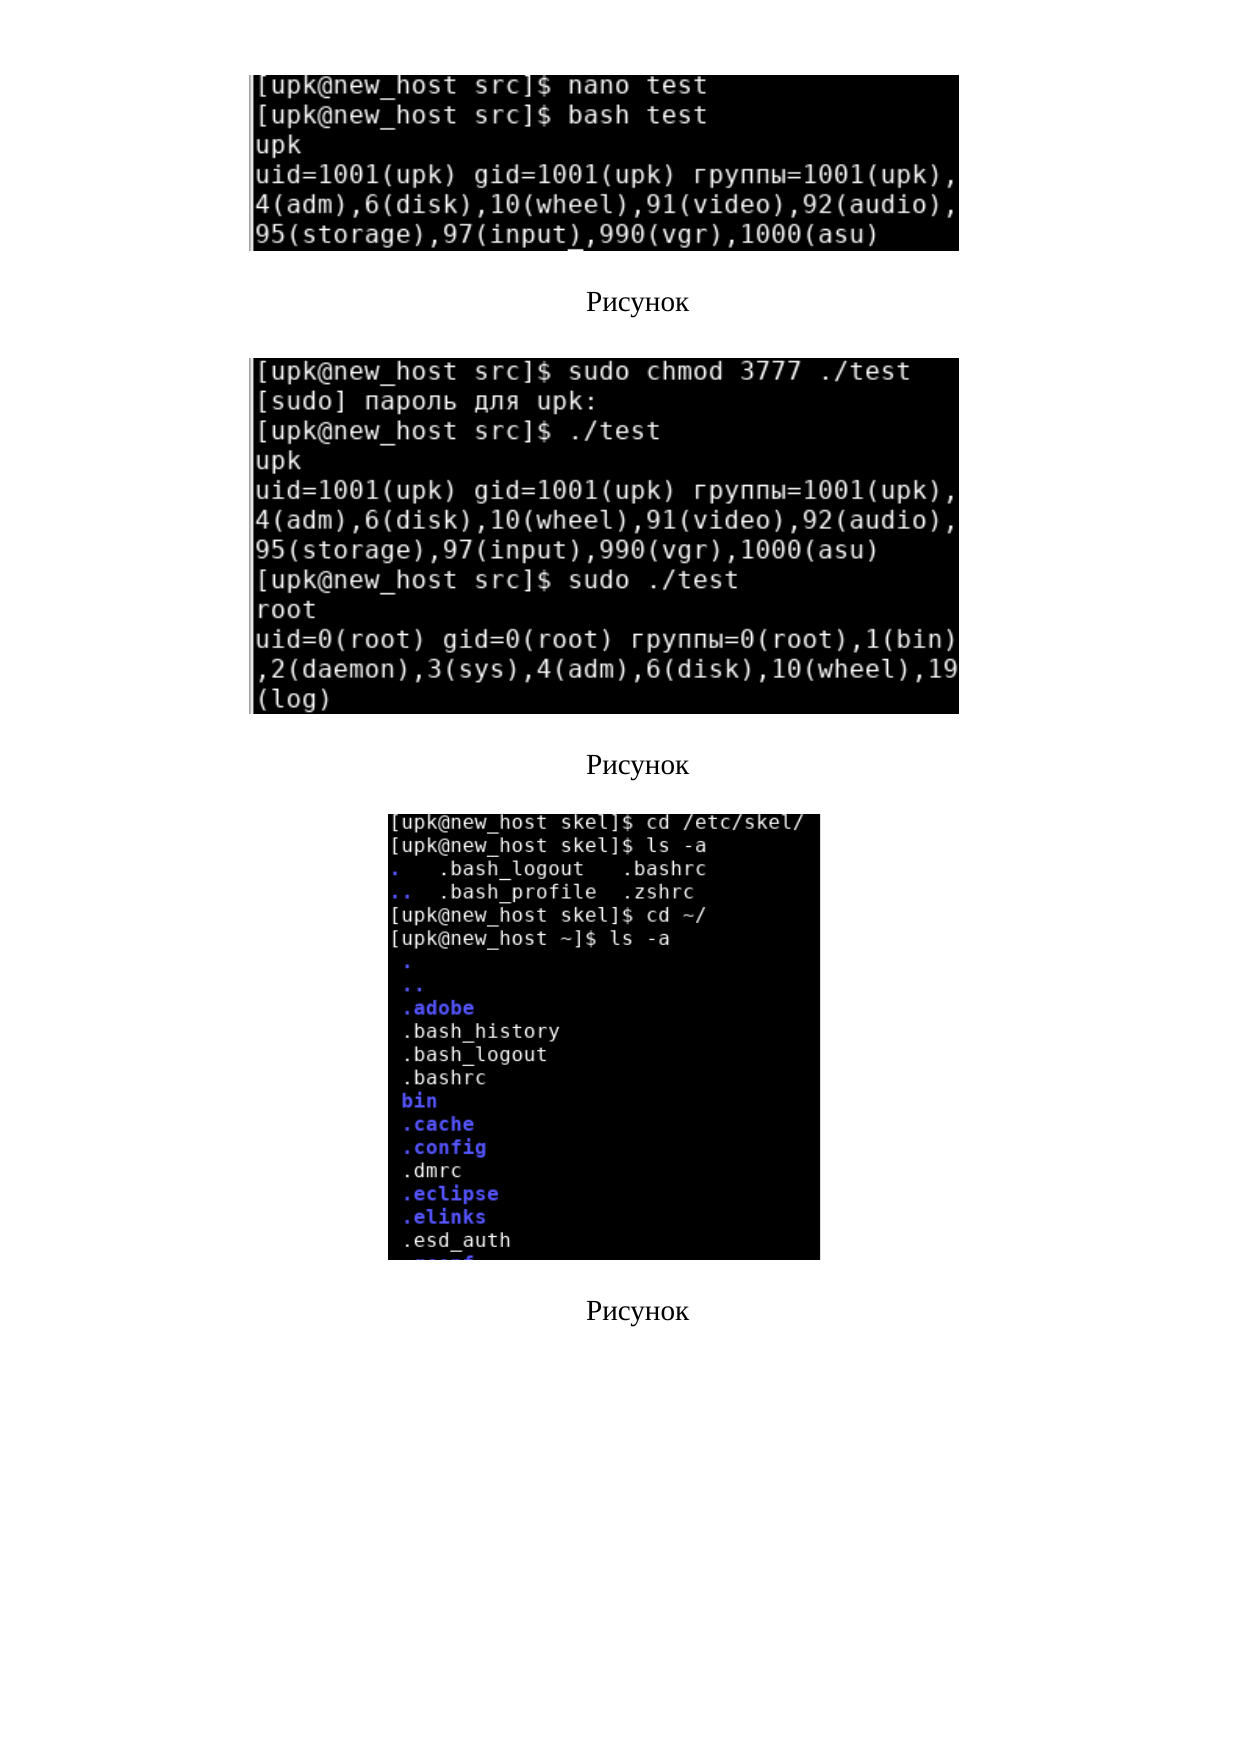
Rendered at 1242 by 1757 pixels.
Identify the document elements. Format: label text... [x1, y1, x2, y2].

text Рисунок [102, 747, 1106, 781]
text Рисунок [102, 1293, 1106, 1326]
picture [249, 75, 959, 251]
picture [388, 814, 821, 1260]
picture [249, 358, 959, 714]
text Рисунок [102, 284, 1106, 317]
